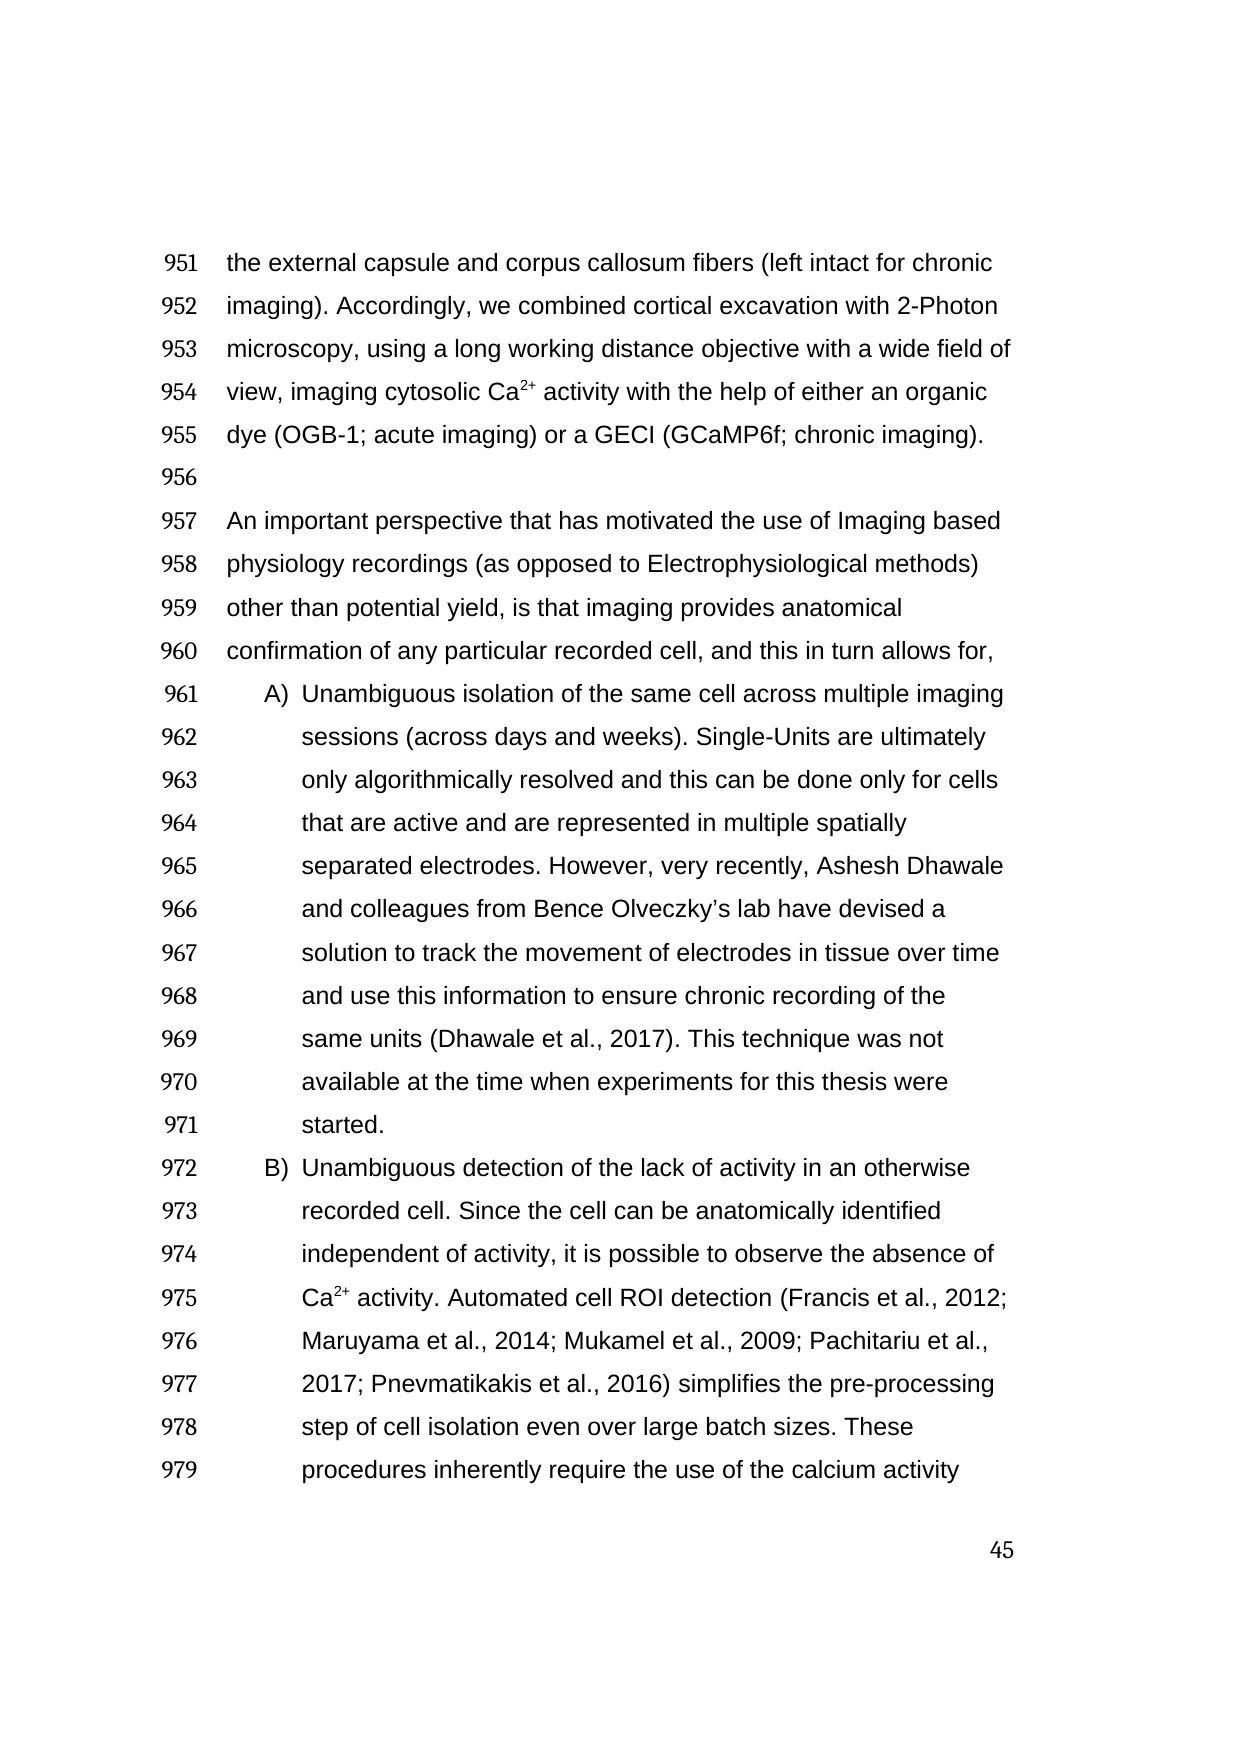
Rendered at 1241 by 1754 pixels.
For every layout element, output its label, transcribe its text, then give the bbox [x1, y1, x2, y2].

list Unambiguous detection of the lack of activity in an otherwise recorded cell. Since the cell can be anatomically identified independent of activity, it is possible to observe the absence of Ca2+ activity. Automated cell ROI detection (Francis et al., 2012; Maruyama et al., 2014; Mukamel et al., 2009; Pachitariu et al., 2017; Pnevmatikakis et al., 2016)⁠ simplifies the pre-processing step of cell isolation even over large batch sizes. These procedures inherently require the use of the calcium activity [264, 1153, 1014, 1484]
text the external capsule and corpus callosum fibers (left intact for chronic imaging). Accordingly, we combined cortical excavation with 2-Photon microscopy, using a long working distance objective with a wide field of view, imaging cytosolic Ca2+ activity with the help of either an organic dye (OGB-1; acute imaging) or a GECI (GCaMP6f; chronic imaging). [226, 248, 1014, 449]
text An important perspective that has motivated the use of Imaging based physiology recordings (as opposed to Electrophysiological methods) other than potential yield, is that imaging provides anatomical confirmation of any particular recorded cell, and this in turn allows for, [226, 506, 1014, 664]
list Unambiguous isolation of the same cell across multiple imaging sessions (across days and weeks). Single-Units are ultimately only algorithmically resolved and this can be done only for cells that are active and are represented in multiple spatially separated electrodes. However, very recently, Ashesh Dhawale and colleagues from Bence Olveczky’s lab have devised a solution to track the movement of electrodes in tissue over time and use this information to ensure chronic recording of the same units (Dhawale et al., 2017). This technique was not available at the time when experiments for this thesis were started. [264, 679, 1014, 1139]
